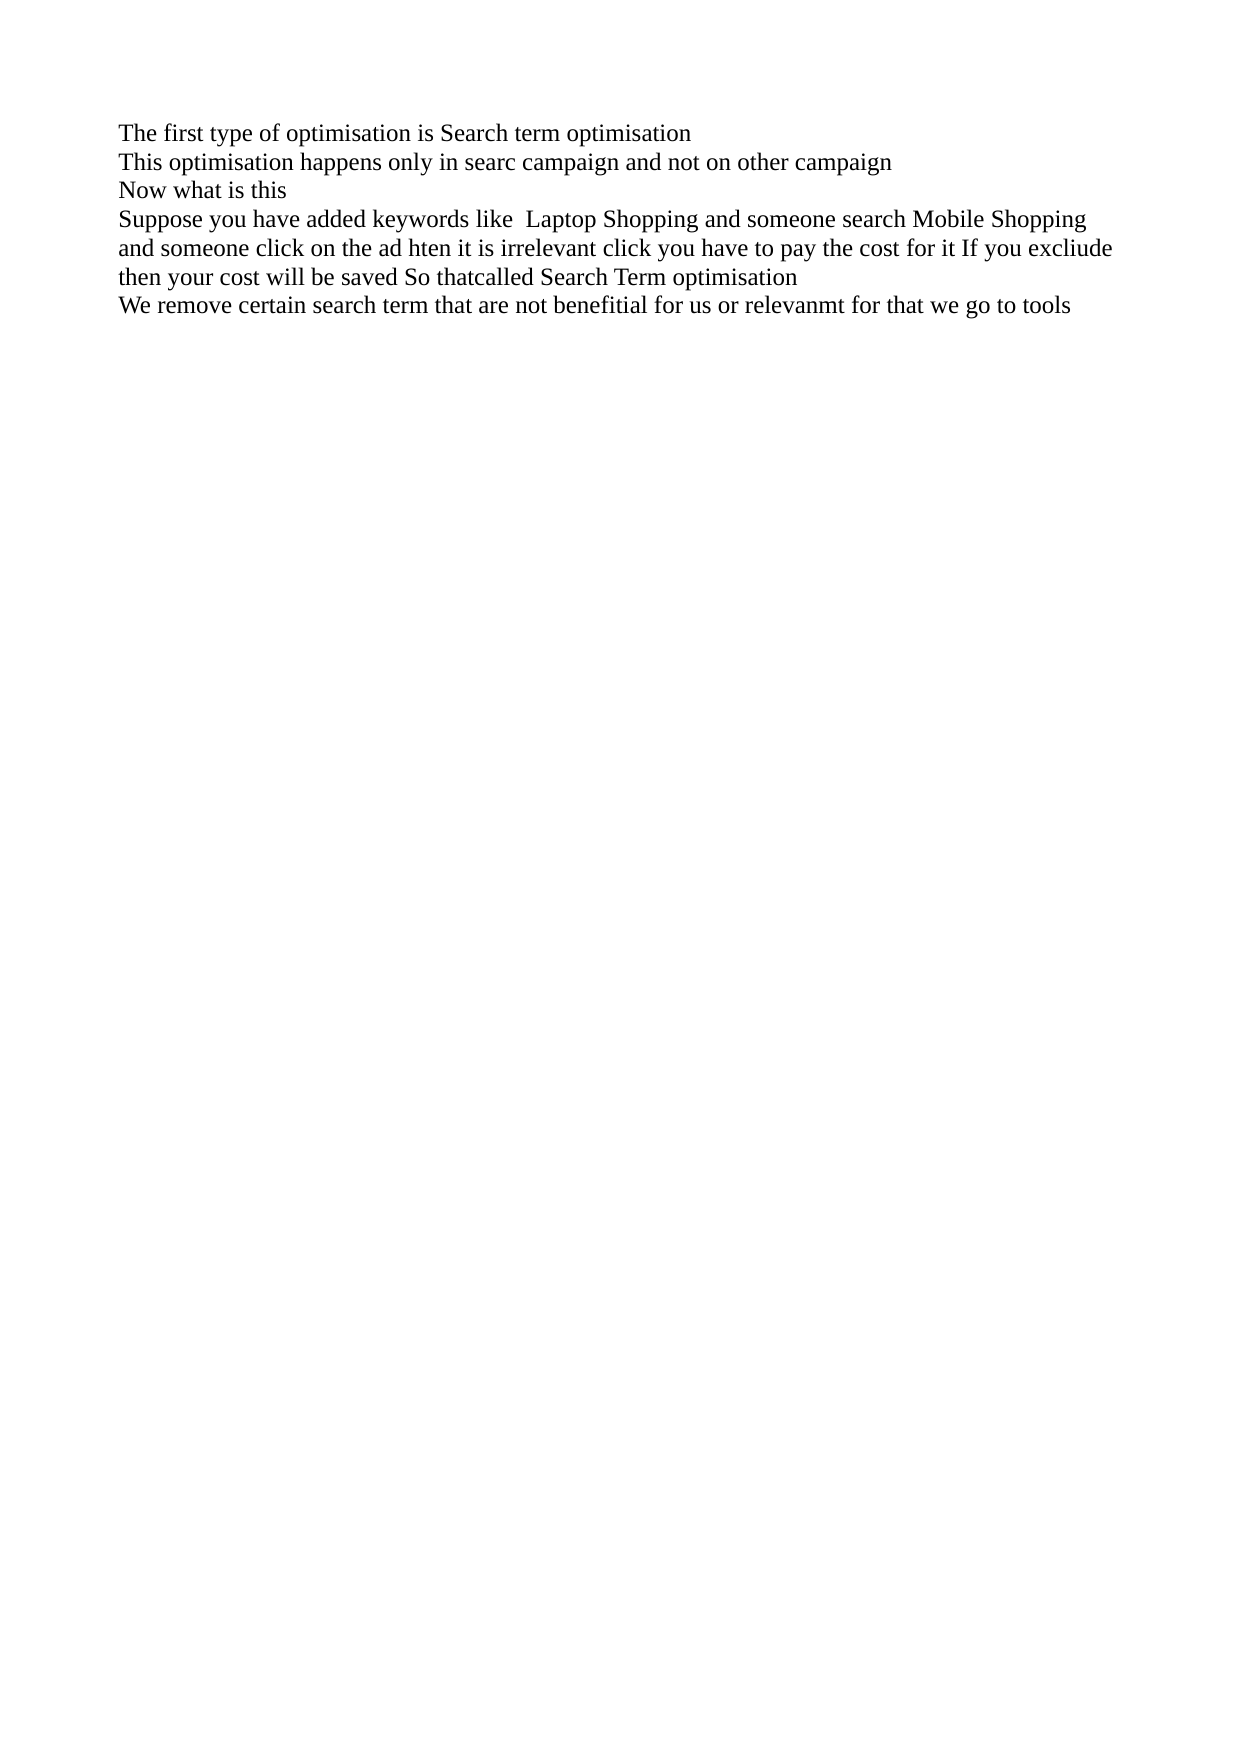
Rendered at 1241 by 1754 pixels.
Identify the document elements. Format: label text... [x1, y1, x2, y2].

text We remove certain search term that are not benefitial for us or relevanmt for that we go to tools [118, 291, 1122, 319]
text The first type of optimisation is Search term optimisation [118, 118, 1122, 147]
text Suppose you have added keywords like Laptop Shopping and someone search Mobile Shopping and someone click on the ad hten it is irrelevant click you have to pay the cost for it If you excliude then your cost will be saved So thatcalled Search Term optimisation [118, 204, 1122, 291]
text This optimisation happens only in searc campaign and not on other campaign [118, 147, 1122, 176]
text Now what is this [118, 176, 1122, 204]
